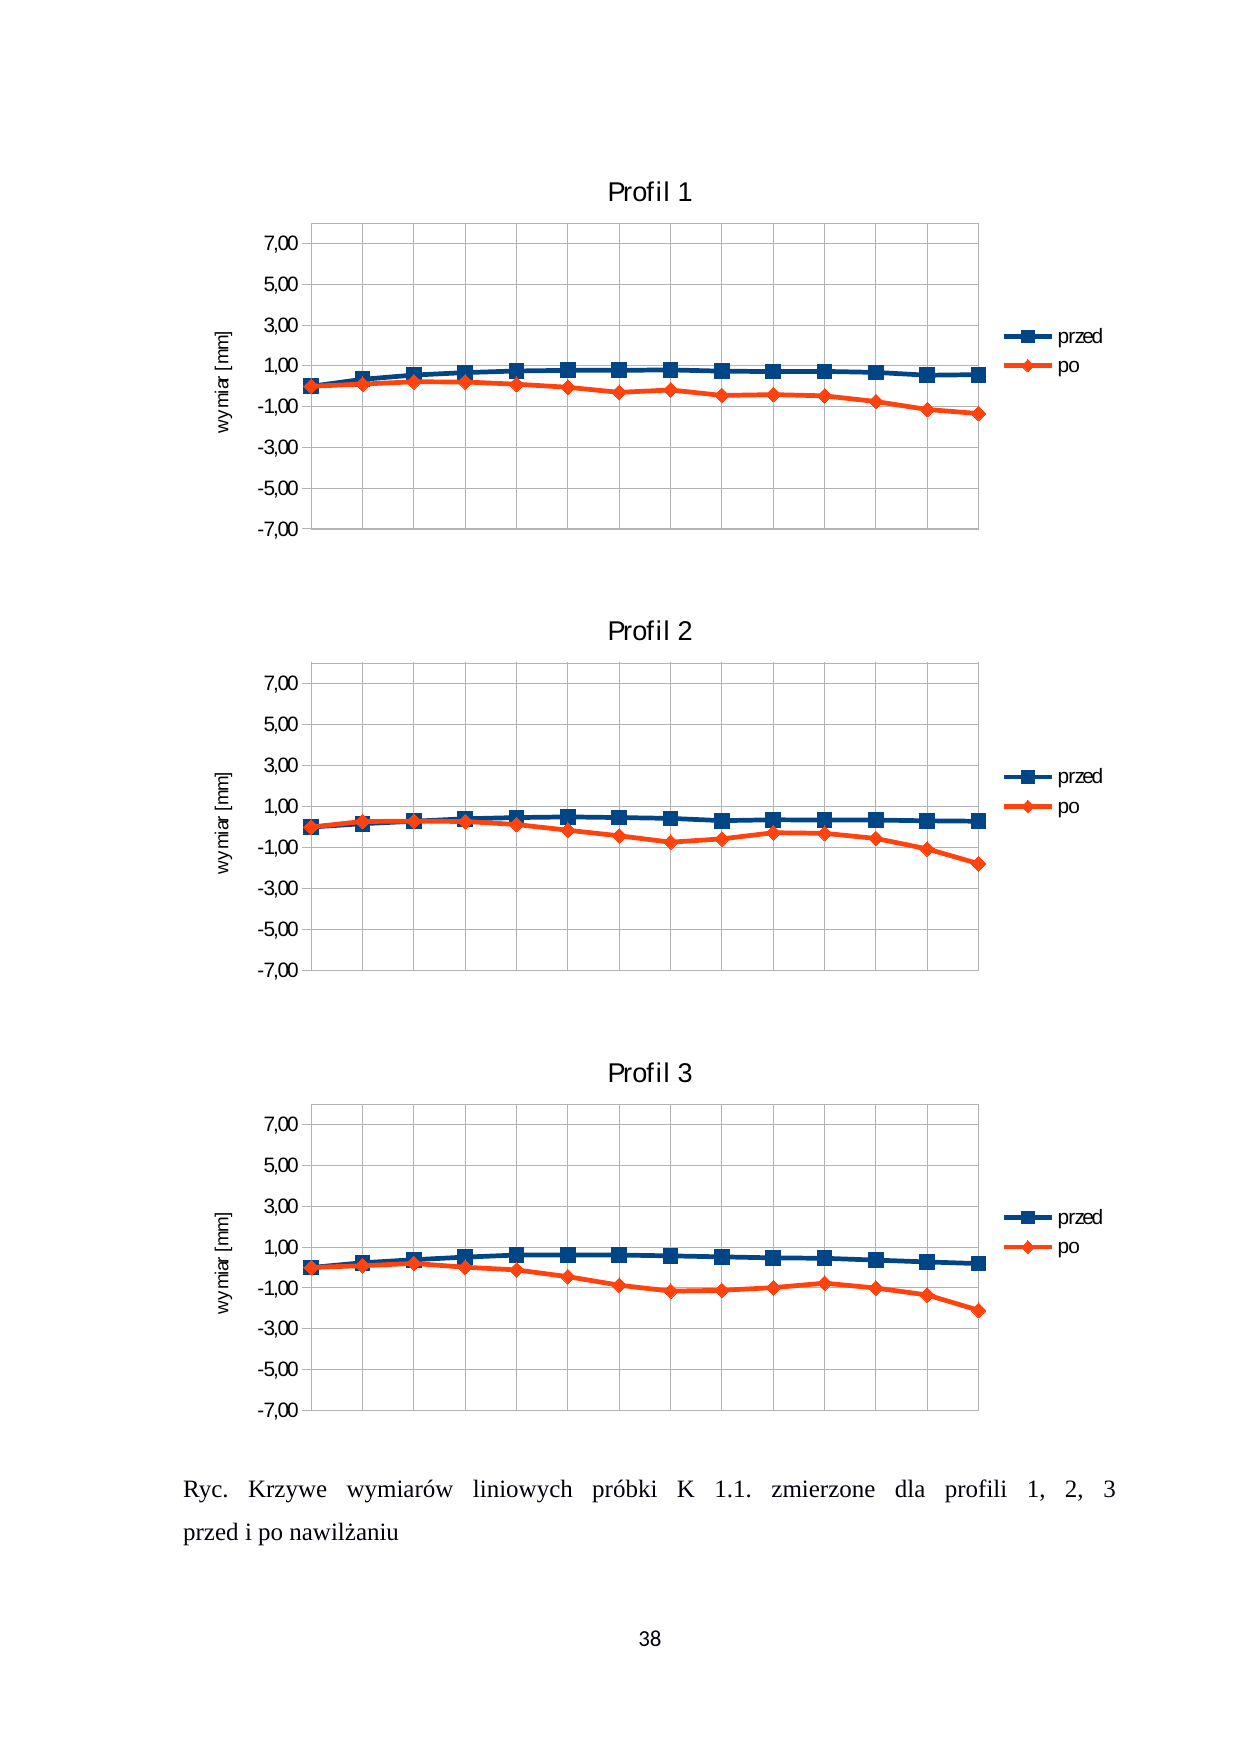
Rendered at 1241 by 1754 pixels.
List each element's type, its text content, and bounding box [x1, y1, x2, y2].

table_cell [177, 1029, 1122, 1034]
table_header [177, 148, 1122, 153]
table_cell [177, 991, 1122, 1029]
table_cell [177, 1430, 1122, 1468]
table_cell [177, 587, 1122, 593]
table_cell Ryc. Krzywe wymiarów liniowych próbki K 1.1. zmierzone dla profili 1, 2, 3 przed i po nawilżaniu [177, 1469, 1122, 1573]
table_header [177, 549, 1122, 587]
